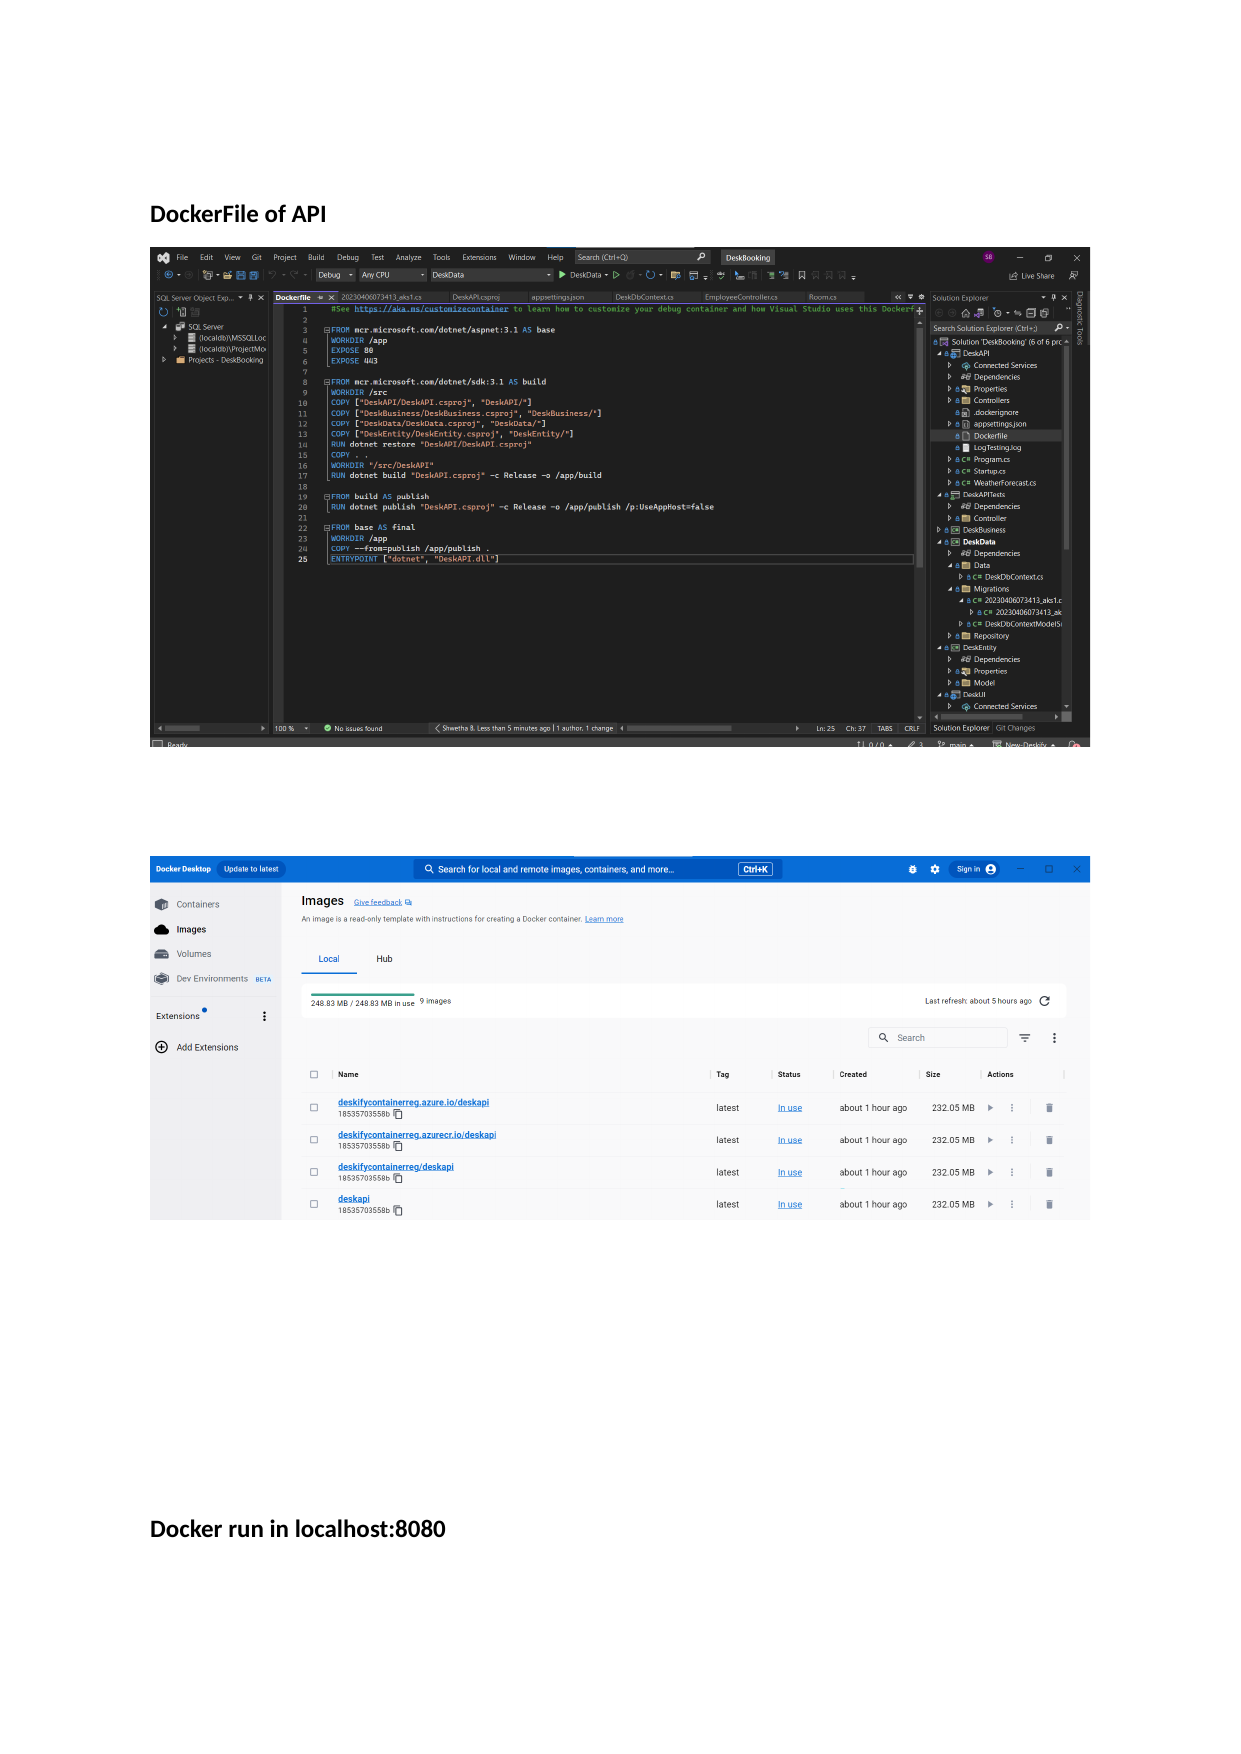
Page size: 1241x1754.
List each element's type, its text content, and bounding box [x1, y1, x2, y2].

text Docker run in localhost:8080 [150, 1513, 1090, 1544]
text DockerFile of API [150, 199, 1090, 229]
